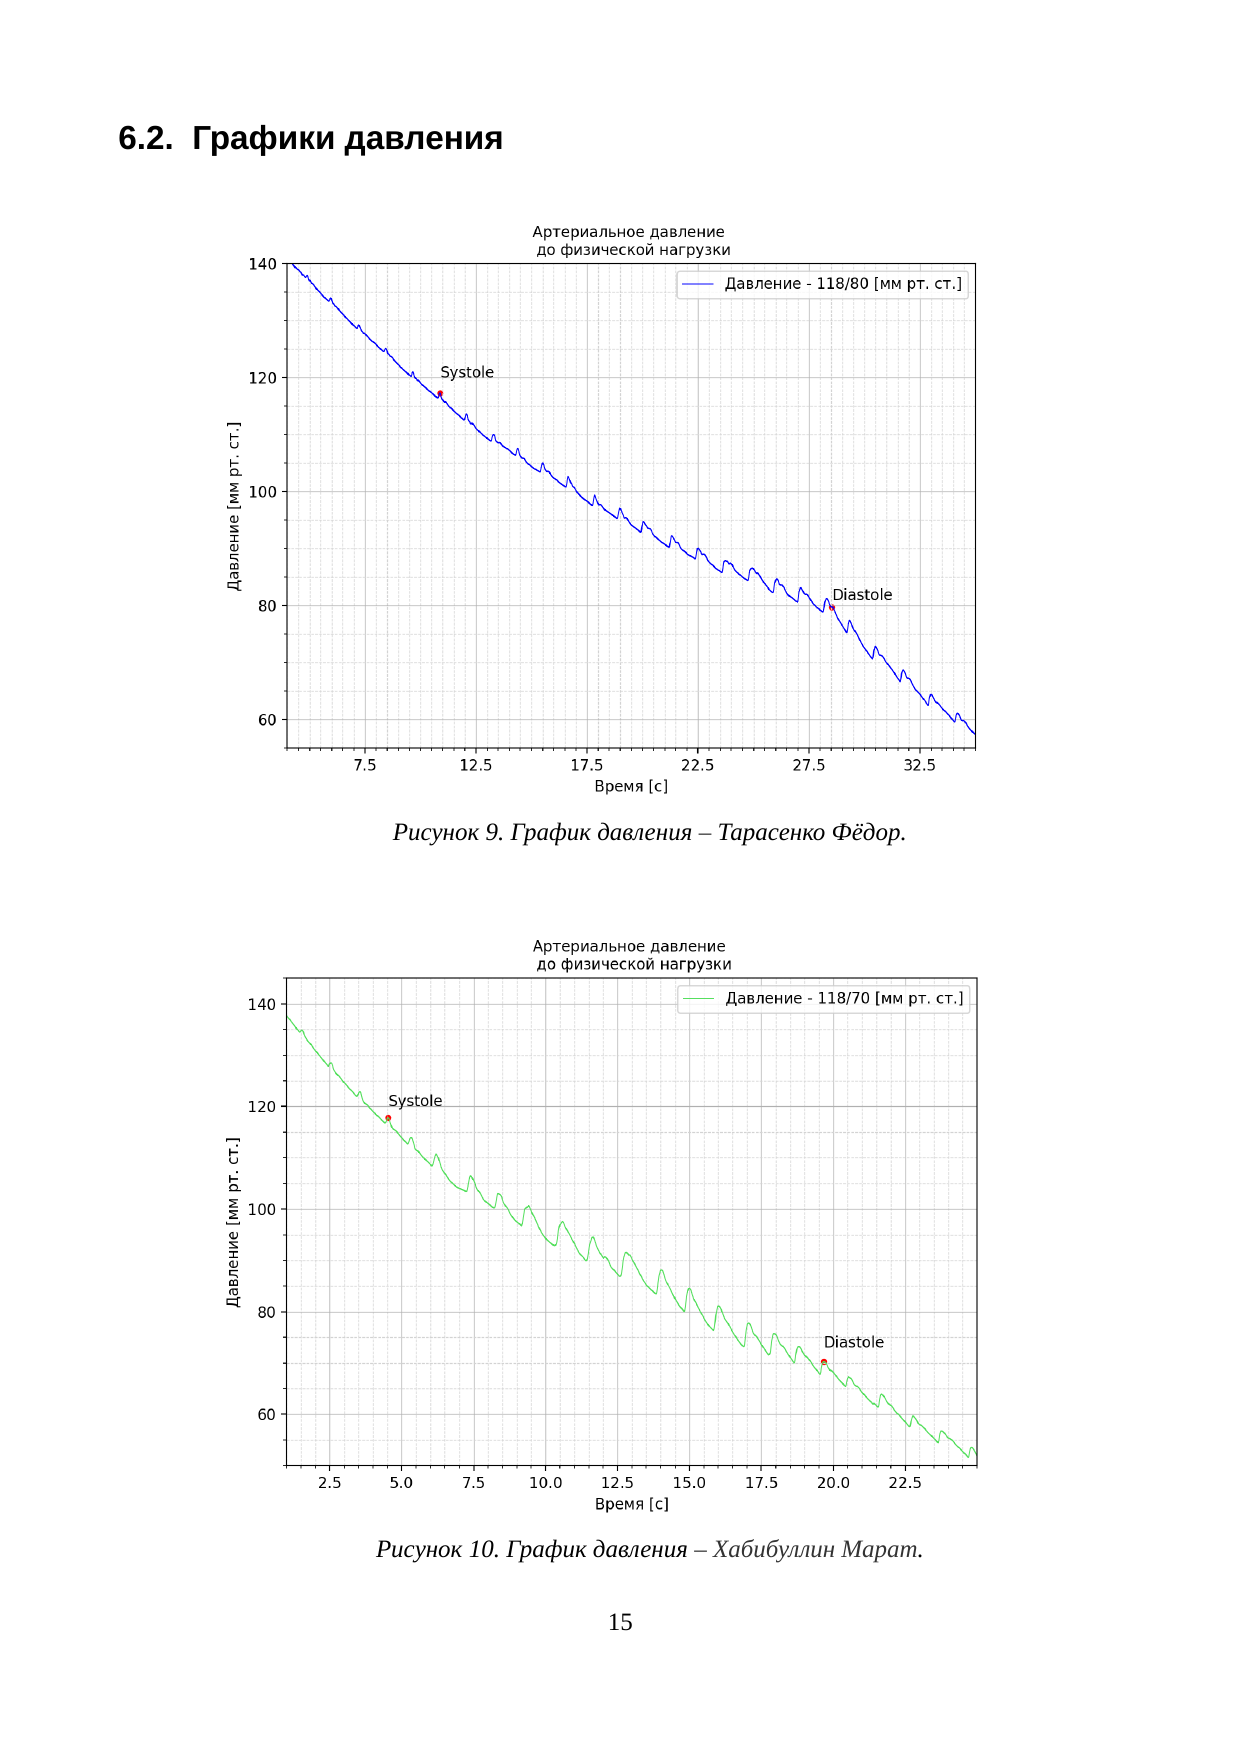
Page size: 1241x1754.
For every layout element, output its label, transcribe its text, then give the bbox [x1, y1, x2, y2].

text Рисунок 10. График давления – Хабибуллин Марат. [118, 1534, 1122, 1563]
subtitle Графики давления [118, 118, 1122, 157]
picture [176, 188, 1064, 817]
picture [175, 903, 1065, 1535]
text Рисунок 9. График давления – Тарасенко Фёдор. [118, 817, 1122, 846]
